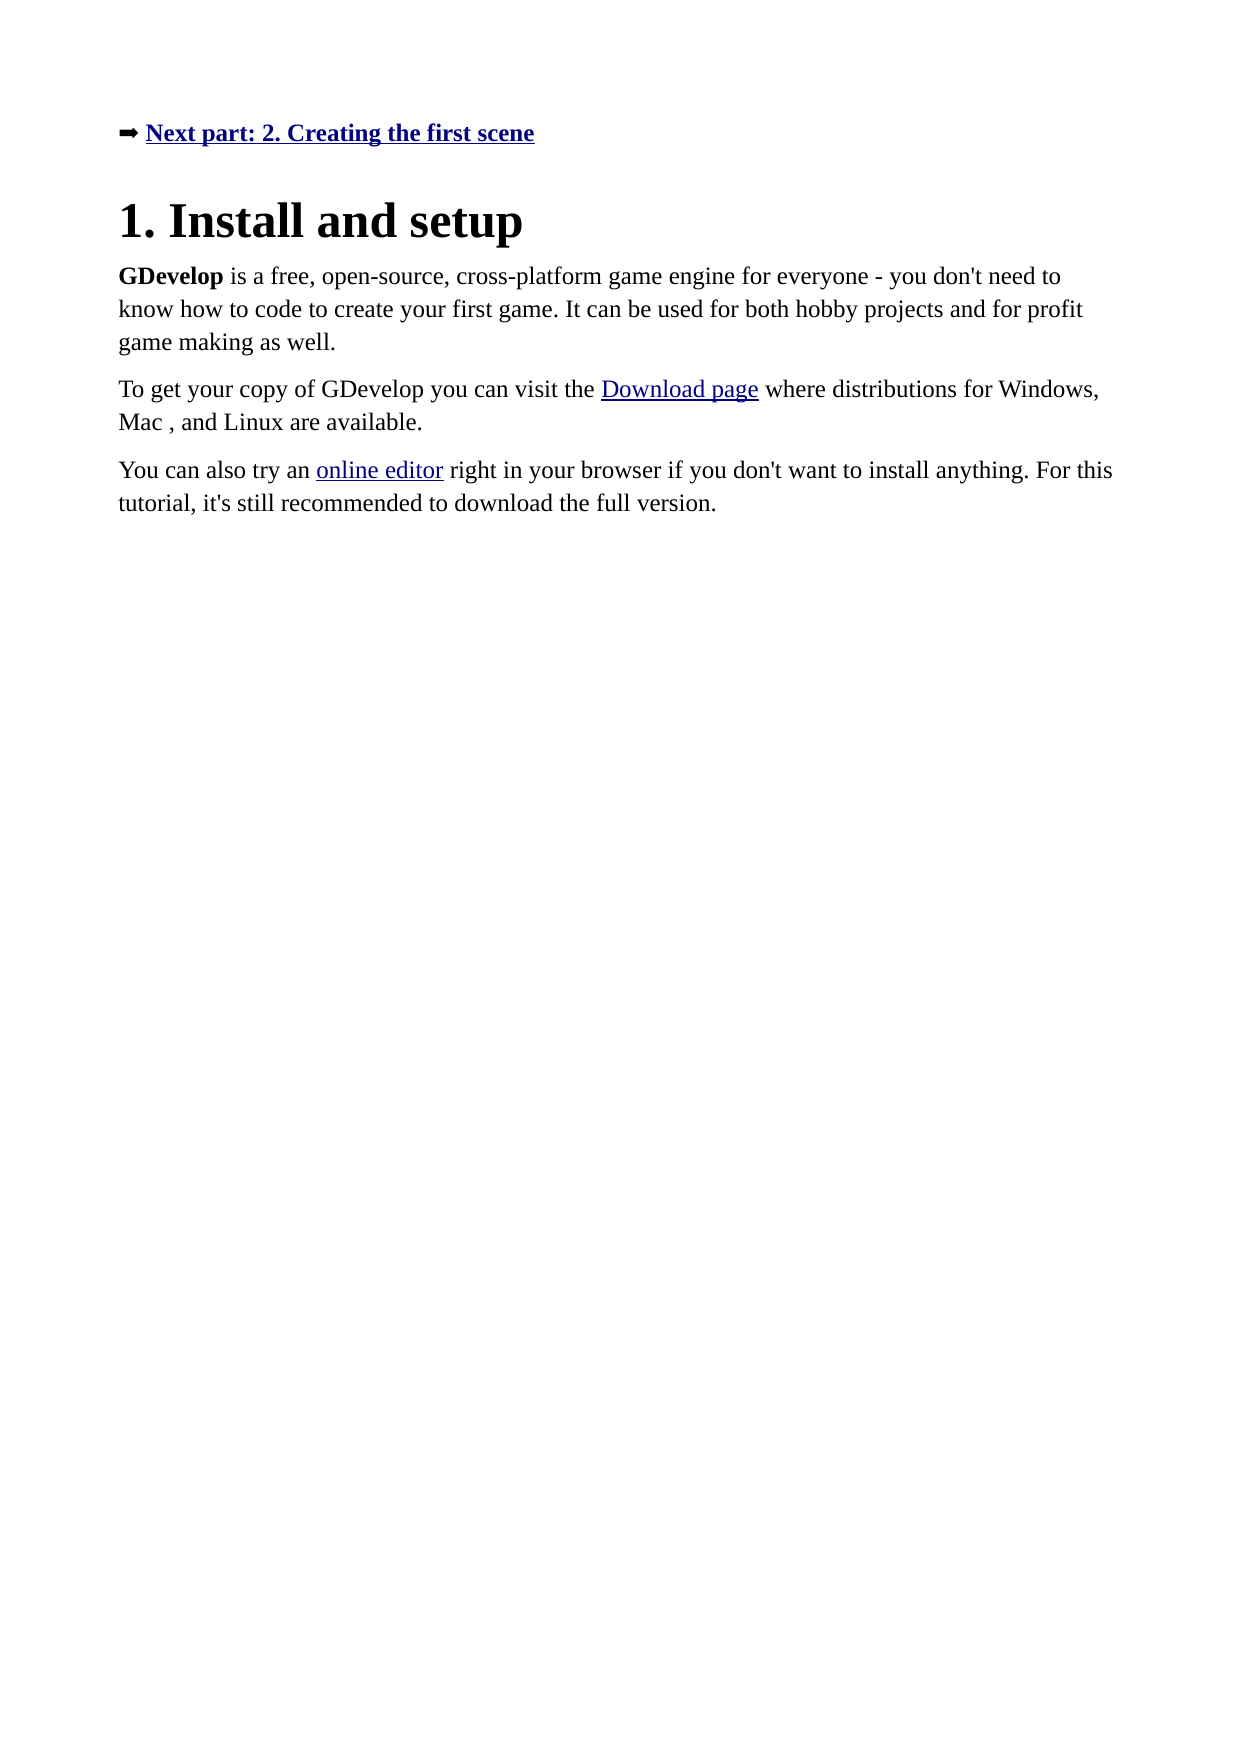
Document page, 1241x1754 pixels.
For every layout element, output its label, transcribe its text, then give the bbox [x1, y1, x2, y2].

text GDevelop is a free, open-source, cross-platform game engine for everyone - you don't need to know how to code to create your first game. It can be used for both hobby projects and for profit game making as well. [118, 261, 1122, 356]
text You can also try an online editor right in your browser if you don't want to install anything. For this tutorial, it's still recommended to download the full version. [118, 455, 1122, 517]
subtitle 1. Install and setup [118, 191, 1122, 248]
text To get your copy of GDevelop you can visit the Download page where distributions for Windows, Mac , and Linux are available. [118, 374, 1122, 436]
text ➡️ Next part: 2. Creating the first scene [118, 118, 1122, 147]
